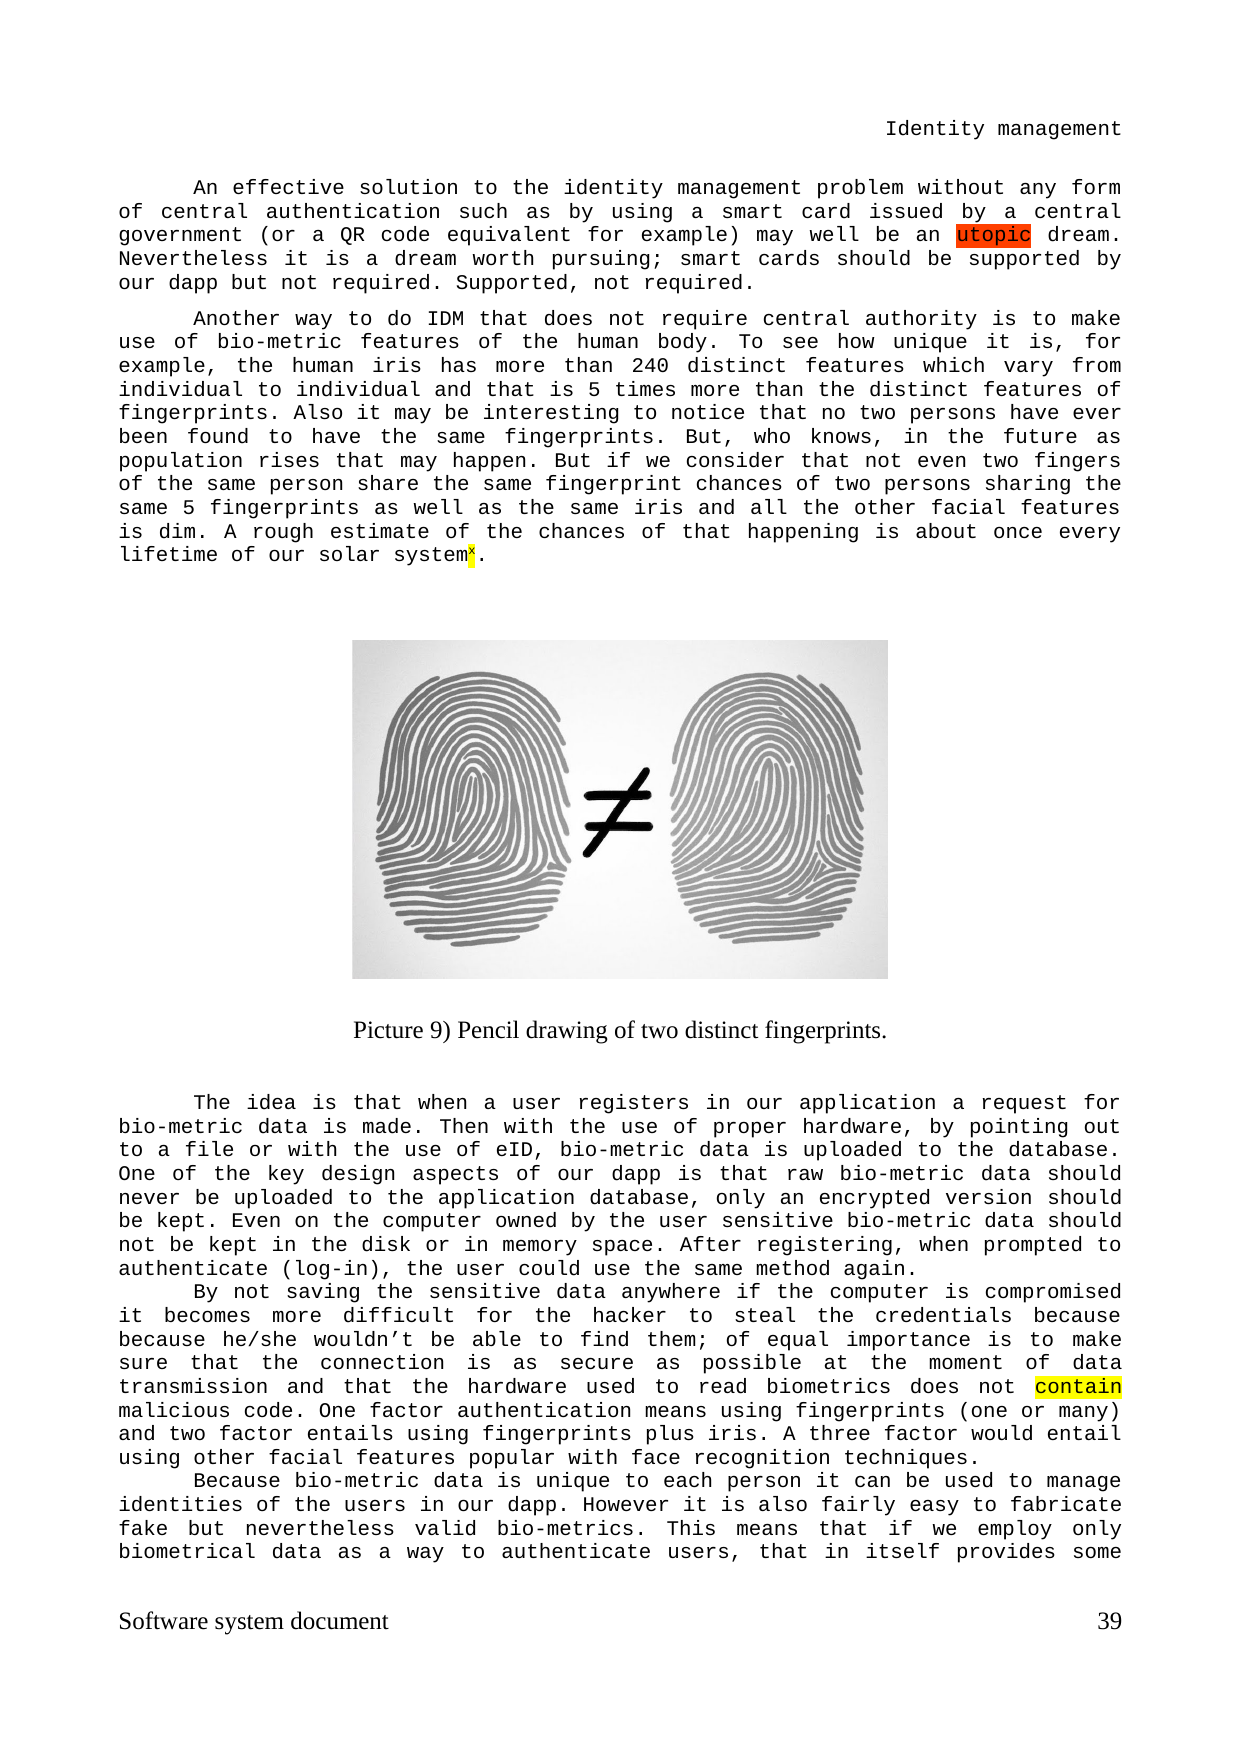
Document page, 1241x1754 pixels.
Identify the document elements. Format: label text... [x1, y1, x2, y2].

text Another way to do IDM that does not require central authority is to make use of bio-metric features of the human body. To see how unique it is, for example, the human iris has more than 240 distinct features which vary from individual to individual and that is 5 times more than the distinct features of fingerprints. Also it may be interesting to notice that no two persons have ever been found to have the same fingerprints. But, who knows, in the future as population rises that may happen. But if we consider that not even two fingers of the same person share the same fingerprint chances of two persons sharing the same 5 fingerprints as well as the same iris and all the other facial features is dim. A rough estimate of the chances of that happening is about once every lifetime of our solar systemx. [118, 308, 1122, 568]
text By not saving the sensitive data anywhere if the computer is compromised it becomes more difficult for the hacker to steal the credentials because because he/she wouldn’t be able to find them; of equal importance is to make sure that the connection is as secure as possible at the moment of data transmission and that the hardware used to read biometrics does not contain malicious code. One factor authentication means using fingerprints (one or many) and two factor entails using fingerprints plus iris. A three factor would entail using other facial features popular with face recognition techniques. [118, 1281, 1122, 1471]
text An effective solution to the identity management problem without any form of central authentication such as by using a smart card issued by a central government (or a QR code equivalent for example) may well be an utopic dream. Nevertheless it is a dream worth pursuing; smart cards should be supported by our dapp but not required. Supported, not required. [118, 177, 1122, 295]
text Because bio-metric data is unique to each person it can be used to manage identities of the users in our dapp. However it is also fairly easy to fabricate fake but nevertheless valid bio-metrics. This means that if we employ only biometrical data as a way to authenticate users, that in itself provides some [118, 1471, 1122, 1565]
text Picture 9) Pencil drawing of two distinct fingerprints. [118, 1015, 1122, 1043]
text The idea is that when a user registers in our application a request for bio-metric data is made. Then with the use of proper hardware, by pointing out to a file or with the use of eID, bio-metric data is uploaded to the database. One of the key design aspects of our dapp is that raw bio-metric data should never be uploaded to the application database, only an encrypted version should be kept. Even on the computer owned by the user sensitive bio-metric data should not be kept in the disk or in memory space. After registering, when prompted to authenticate (log-in), the user could use the same method again. [118, 1092, 1122, 1281]
picture [352, 640, 888, 979]
